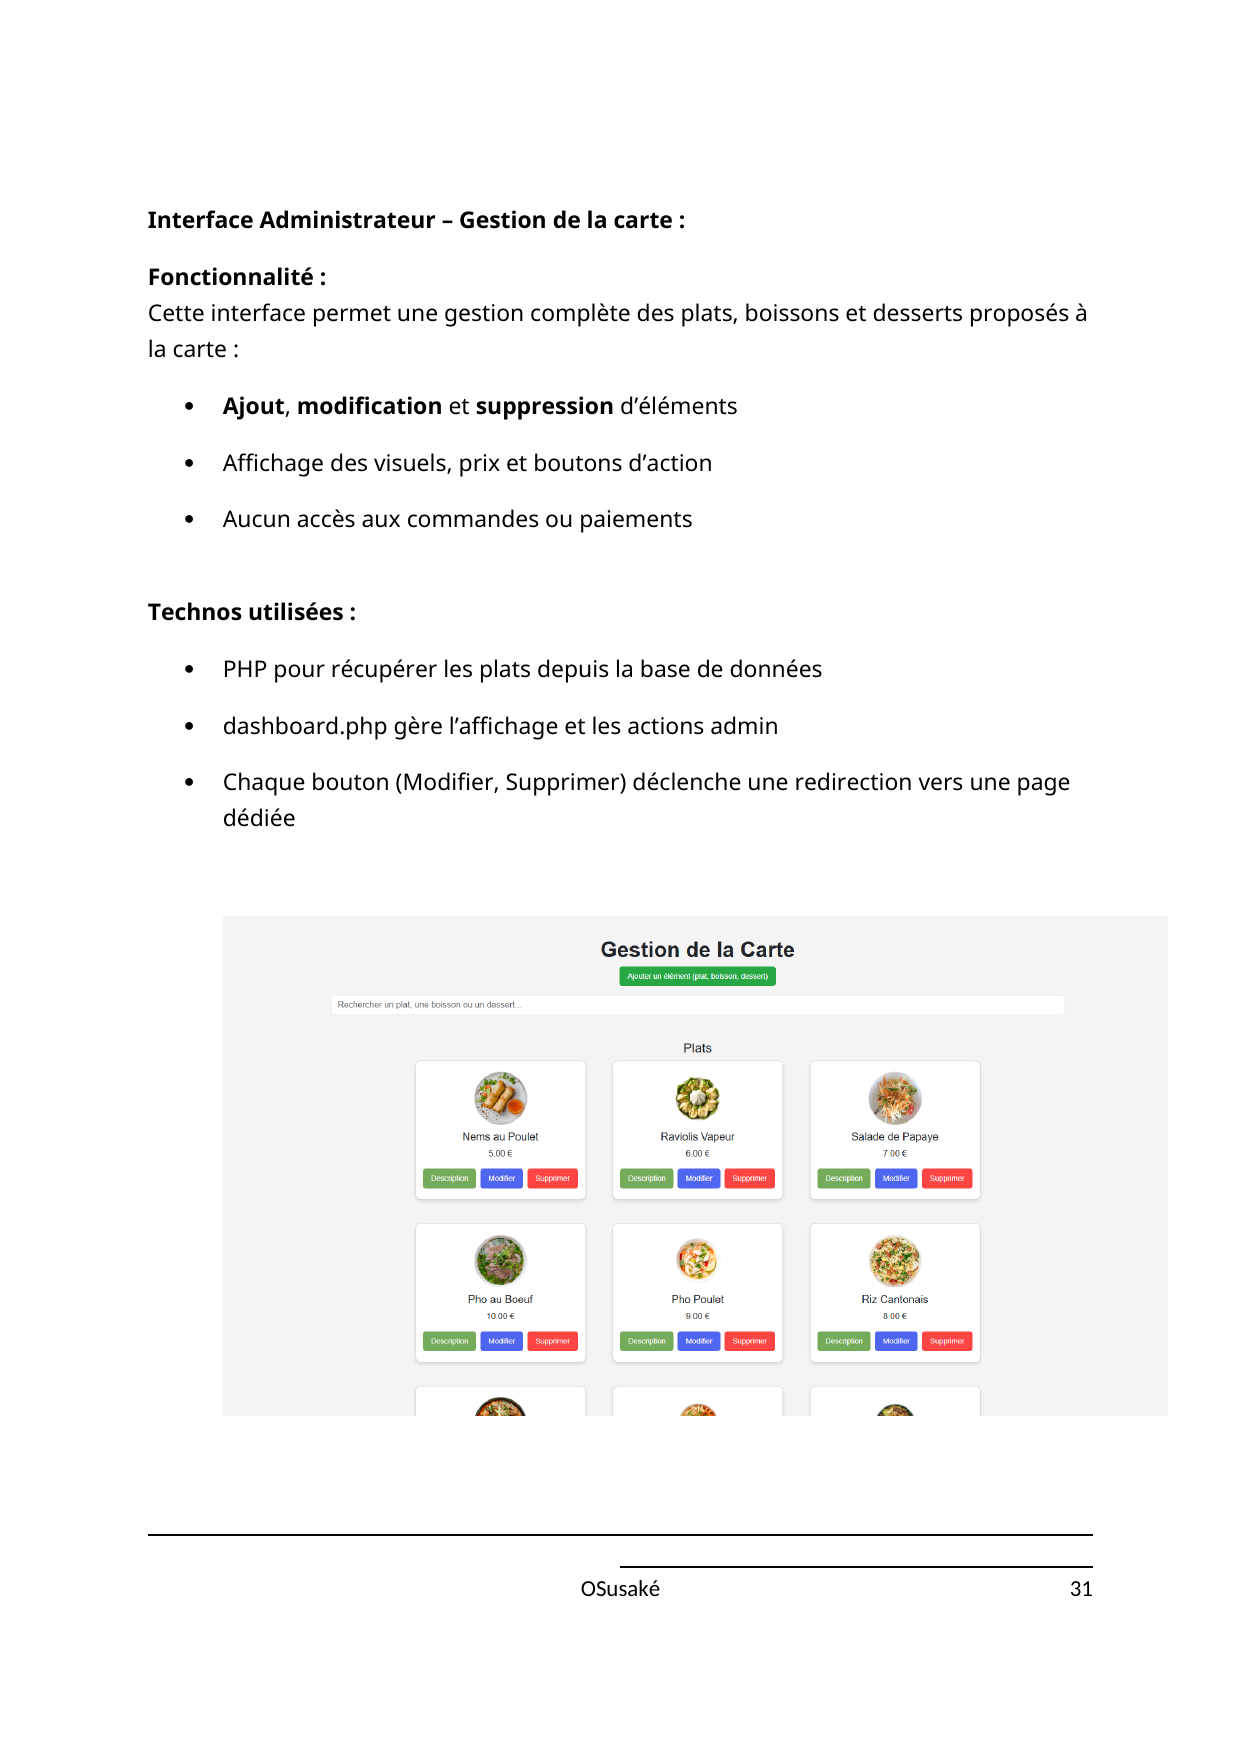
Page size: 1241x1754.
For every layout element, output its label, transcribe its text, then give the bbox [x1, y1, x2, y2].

text Interface Administrateur – Gestion de la carte : [148, 204, 1093, 236]
list PHP pour récupérer les plats depuis la base de données [185, 653, 1093, 684]
list dashboard.php gère l’affichage et les actions admin [185, 709, 1093, 741]
picture [222, 916, 1168, 1416]
text Fonctionnalité : Cette interface permet une gestion complète des plats, boissons et desserts proposés à la carte : [148, 261, 1093, 364]
list Affichage des visuels, prix et boutons d’action [185, 447, 1093, 478]
list Aucun accès aux commandes ou paiements [185, 503, 1093, 534]
list Chaque bouton (Modifier, Supprimer) déclenche une redirection vers une page dédiée [185, 766, 1093, 833]
list Ajout, modification et suppression d’éléments [185, 390, 1093, 421]
text Technos utilisées : [148, 560, 1093, 627]
